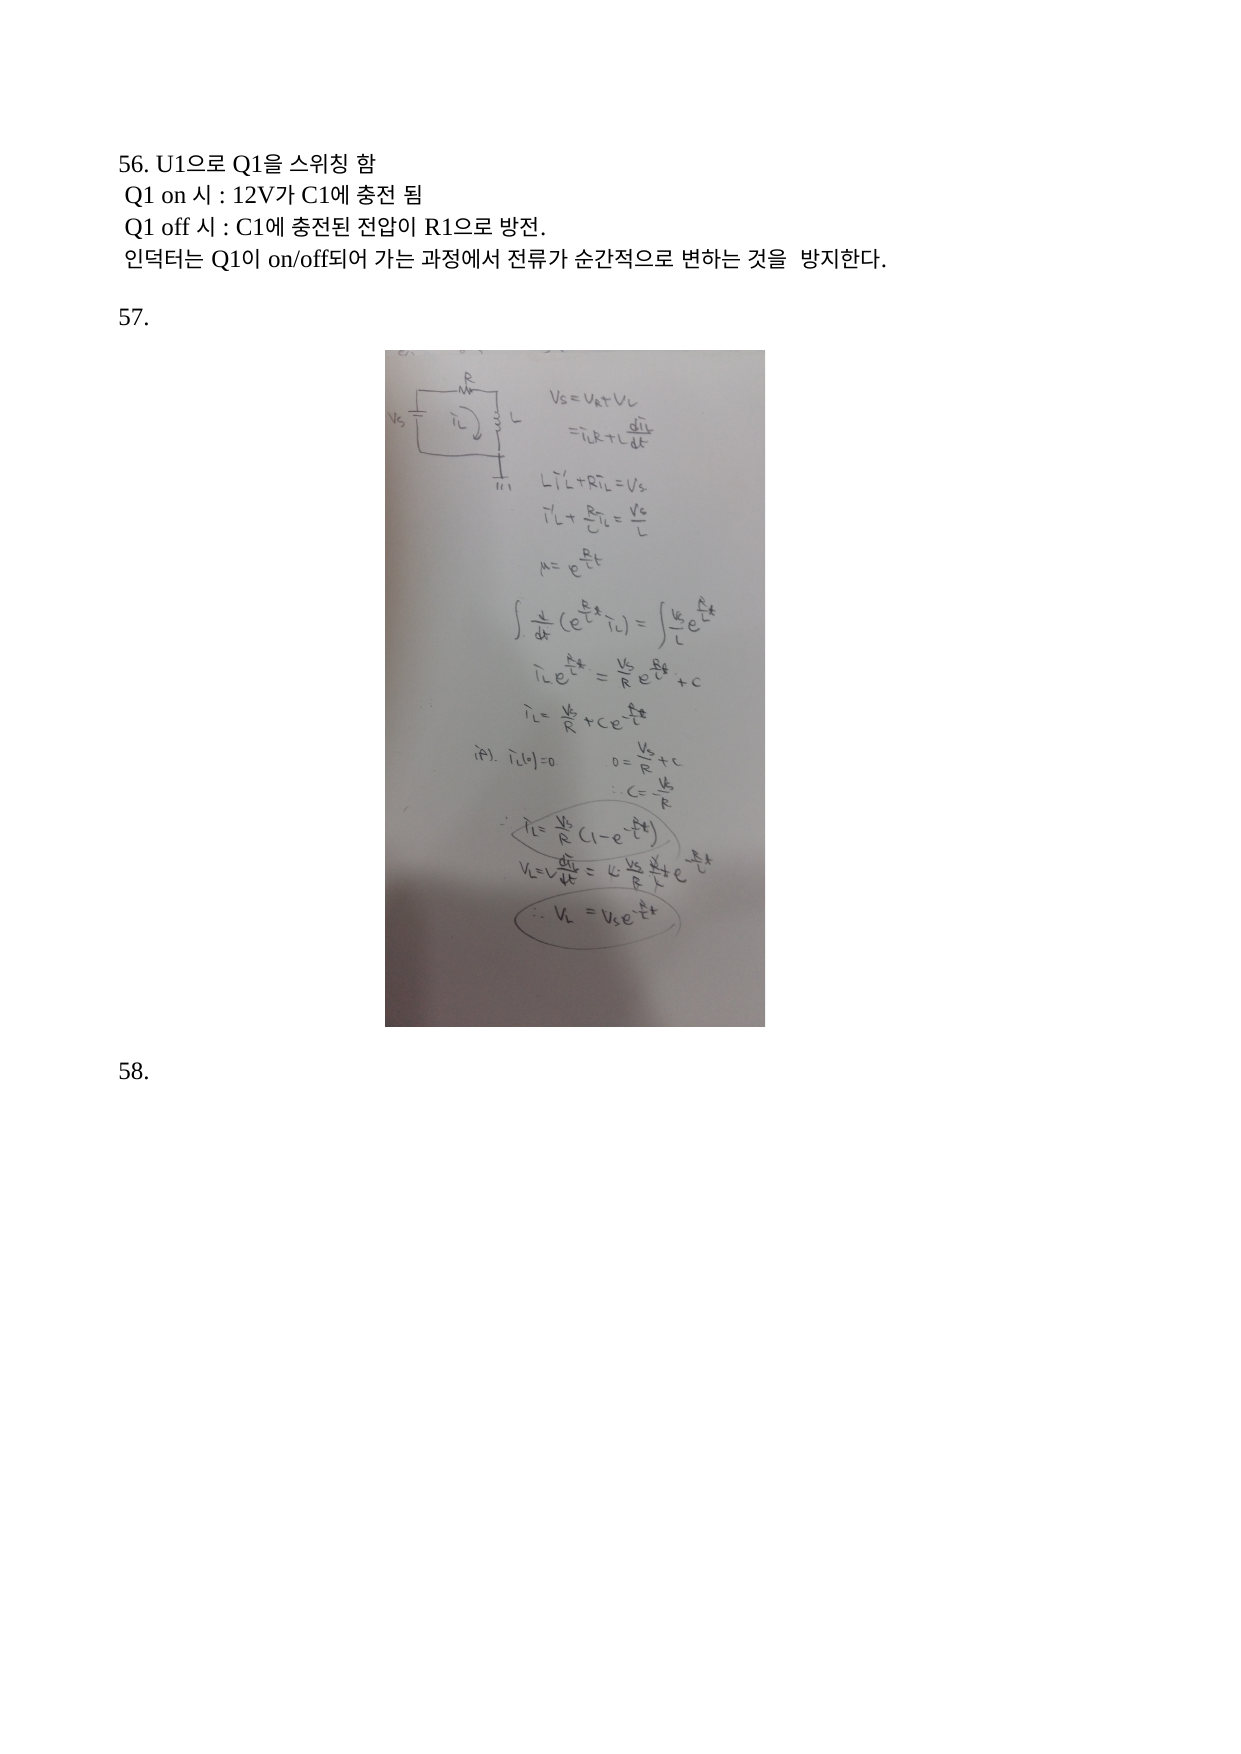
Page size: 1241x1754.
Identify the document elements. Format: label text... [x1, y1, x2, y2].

text Q1 on 시 : 12V가 C1에 충전 됨 [118, 178, 1122, 210]
text 56. U1으로 Q1을 스위칭 함 [118, 147, 1122, 178]
text Q1 off 시 : C1에 충전된 전압이 R1으로 방전. [118, 210, 1122, 242]
picture [385, 350, 766, 1027]
text 인덕터는 Q1이 on/off되어 가는 과정에서 전류가 순간적으로 변하는 것을 방지한다. [118, 242, 1122, 273]
text 58. [118, 1056, 1122, 1084]
text 57. [118, 302, 1122, 331]
